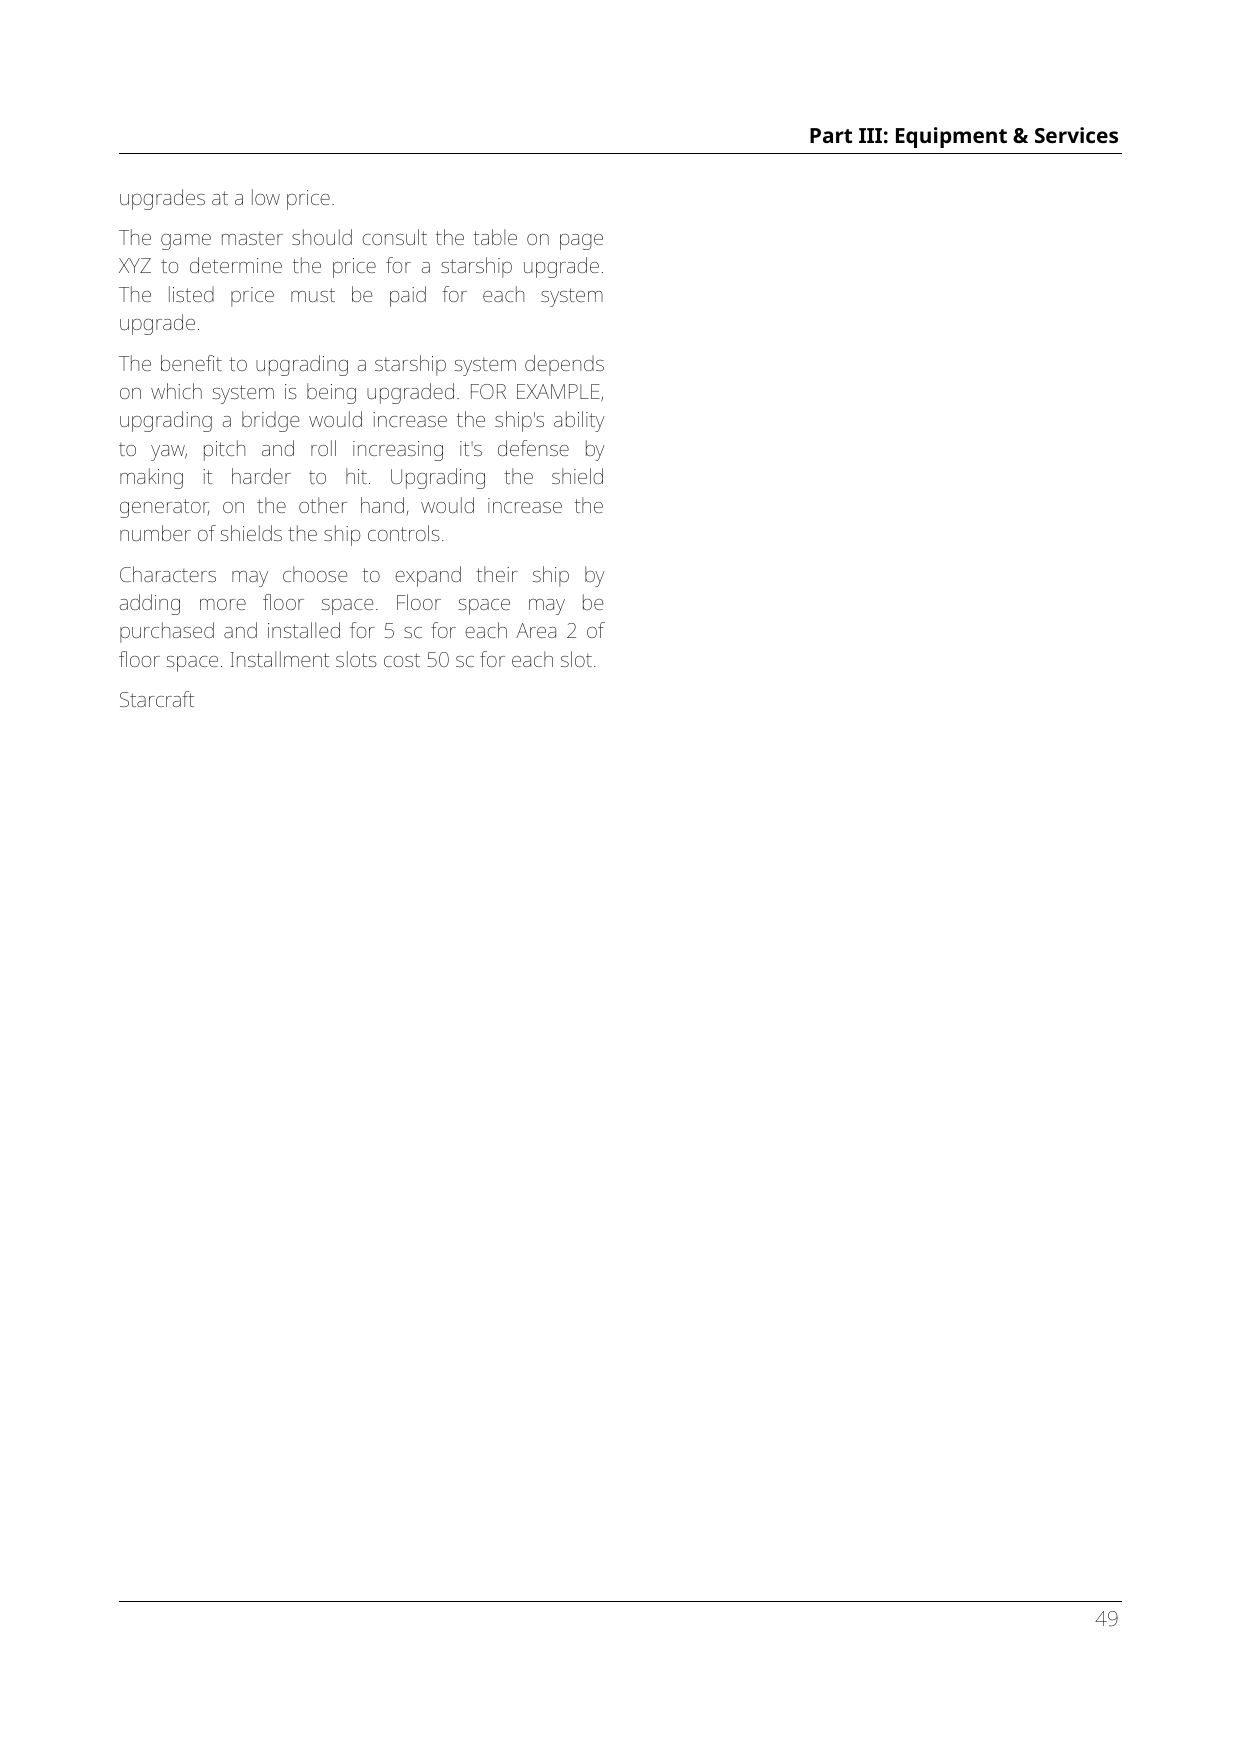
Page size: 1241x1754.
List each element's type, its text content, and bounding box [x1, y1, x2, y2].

text The game master should consult the table on page XYZ to determine the price for a starship upgrade. The listed price must be paid for each system upgrade. [118, 223, 605, 337]
text Starcraft [118, 686, 605, 714]
text Characters may choose to expand their ship by adding more floor space. Floor space may be purchased and installed for 5 sc for each Area 2 of floor space. Installment slots cost 50 sc for each slot. [118, 560, 605, 673]
text The benefit to upgrading a starship system depends on which system is being upgraded. FOR EXAMPLE, upgrading a bridge would increase the ship's ability to yaw, pitch and roll increasing it's defense by making it harder to hit. Upgrading the shield generator, on the other hand, would increase the number of shields the ship controls. [118, 349, 605, 548]
text upgrades at a low price. [118, 183, 605, 211]
